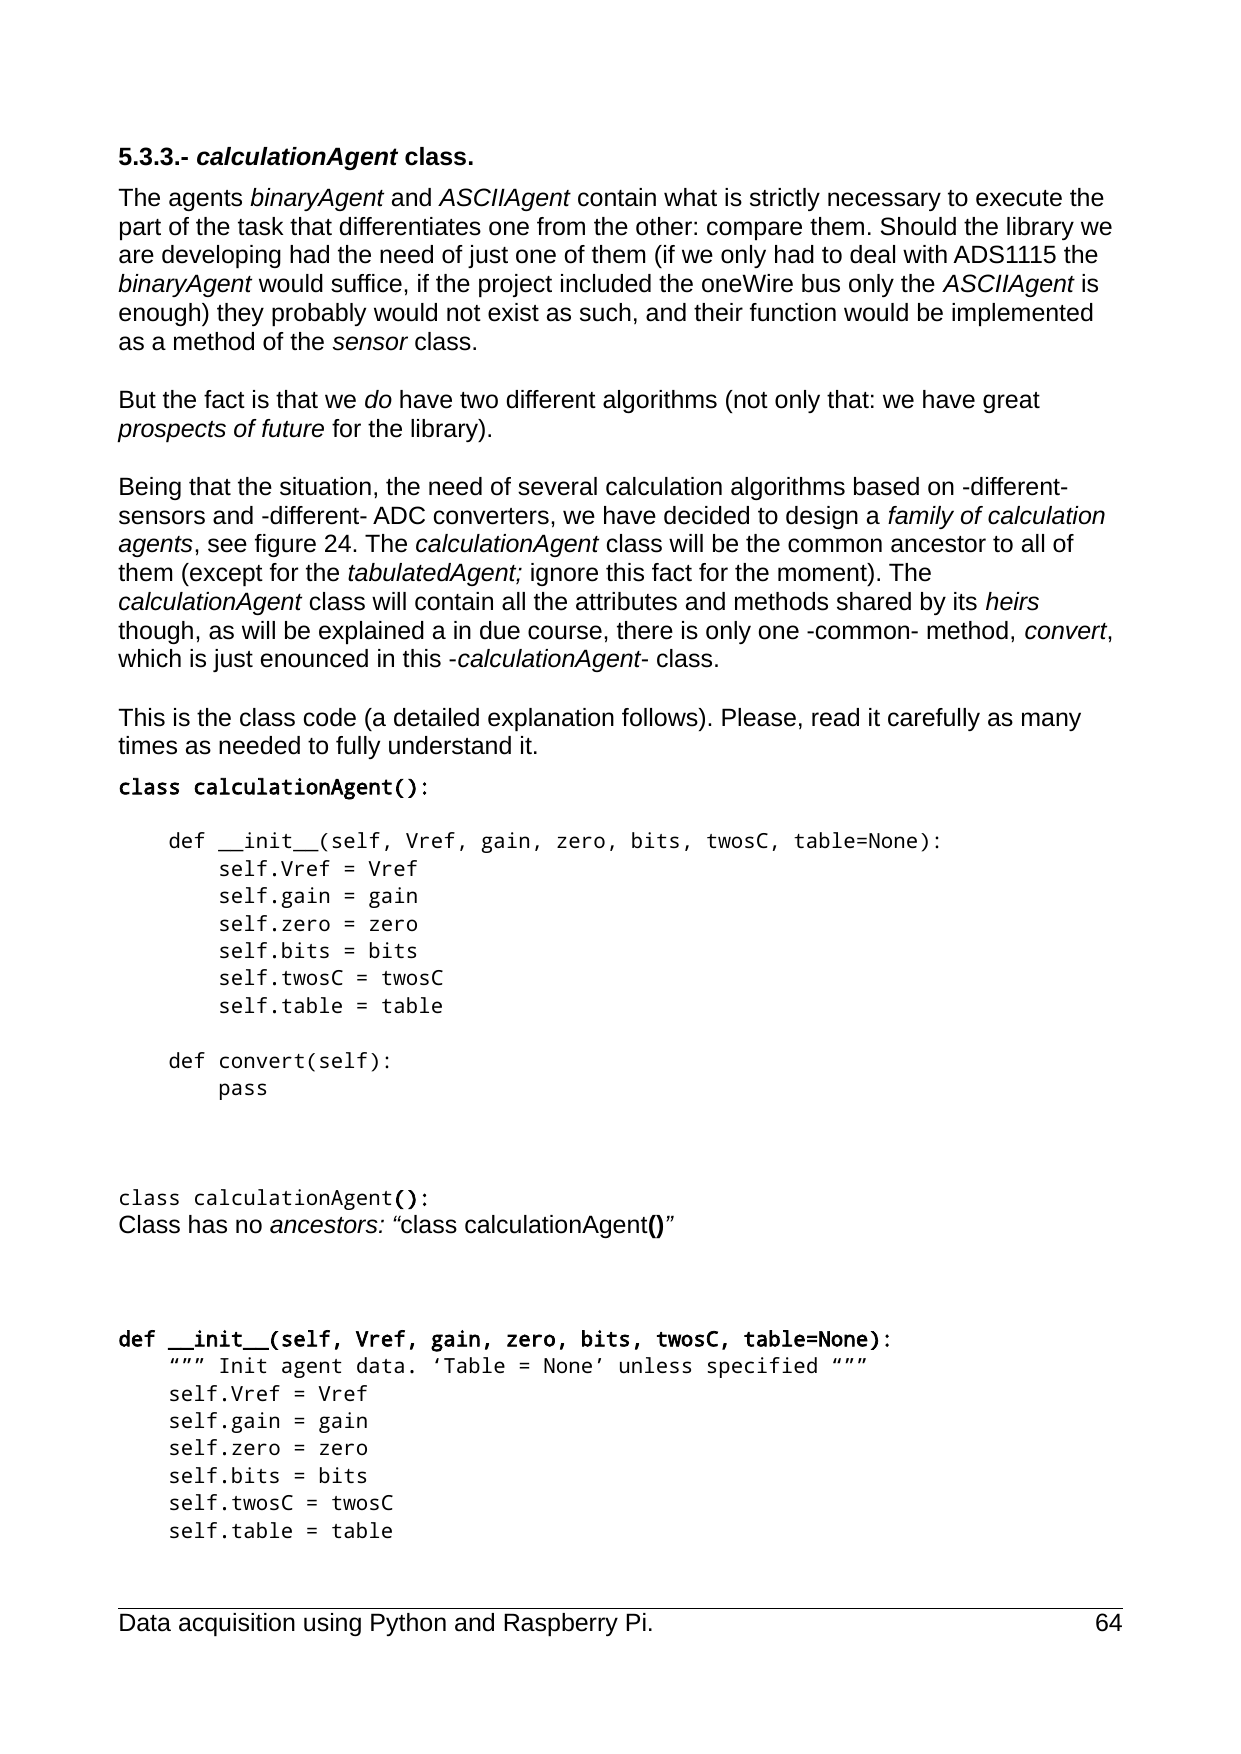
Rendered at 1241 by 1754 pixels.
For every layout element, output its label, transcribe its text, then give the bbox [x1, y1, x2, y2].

text pass [118, 1076, 1122, 1100]
text def __init__(self, Vref, gain, zero, bits, twosC, table=None): [118, 1327, 1122, 1351]
text But the fact is that we do have two different algorithms (not only that: we have great prospects of future for the library). [118, 385, 1122, 442]
text self.gain = gain [118, 1409, 1122, 1433]
text self.twosC = twosC [118, 1491, 1122, 1516]
text self.gain = gain [118, 884, 1122, 909]
text self.Vref = Vref [118, 857, 1122, 881]
text def convert(self): [118, 1049, 1122, 1073]
text This is the class code (a detailed explanation follows). Please, read it carefully as many times as needed to fully understand it. [118, 703, 1122, 760]
text Class has no ancestors: “class calculationAgent()” [118, 1210, 1122, 1239]
subtitle 5.3.3.- calculationAgent class. [118, 142, 1122, 171]
text The agents binaryAgent and ASCIIAgent contain what is strictly necessary to execute the part of the task that differentiates one from the other: compare them. Should the library we are developing had the need of just one of them (if we only had to deal with ADS1115 the binaryAgent would suffice, if the project included the oneWire bus only the ASCIIAgent is enough) they probably would not exist as such, and their function would be implemented as a method of the sensor class. [118, 183, 1122, 355]
text “”” Init agent data. ‘Table = None’ unless specified “”” [118, 1354, 1122, 1379]
text class calculationAgent(): [118, 775, 1122, 799]
text self.table = table [118, 1519, 1122, 1543]
text self.table = table [118, 994, 1122, 1018]
text self.bits = bits [118, 1464, 1122, 1488]
text self.zero = zero [118, 1436, 1122, 1461]
text def __init__(self, Vref, gain, zero, bits, twosC, table=None): [118, 829, 1122, 854]
text self.bits = bits [118, 939, 1122, 963]
text self.twosC = twosC [118, 966, 1122, 991]
text self.Vref = Vref [118, 1382, 1122, 1406]
text self.zero = zero [118, 912, 1122, 936]
text class calculationAgent(): [118, 1186, 1122, 1210]
text Being that the situation, the need of several calculation algorithms based on -different- sensors and -different- ADC converters, we have decided to design a family of calculation agents, see figure 24. The calculationAgent class will be the common ancestor to all of them (except for the tabulatedAgent; ignore this fact for the moment). The calculationAgent class will contain all the attributes and methods shared by its heirs though, as will be explained a in due course, there is only one -common- method, convert, which is just enounced in this -calculationAgent- class. [118, 472, 1122, 673]
